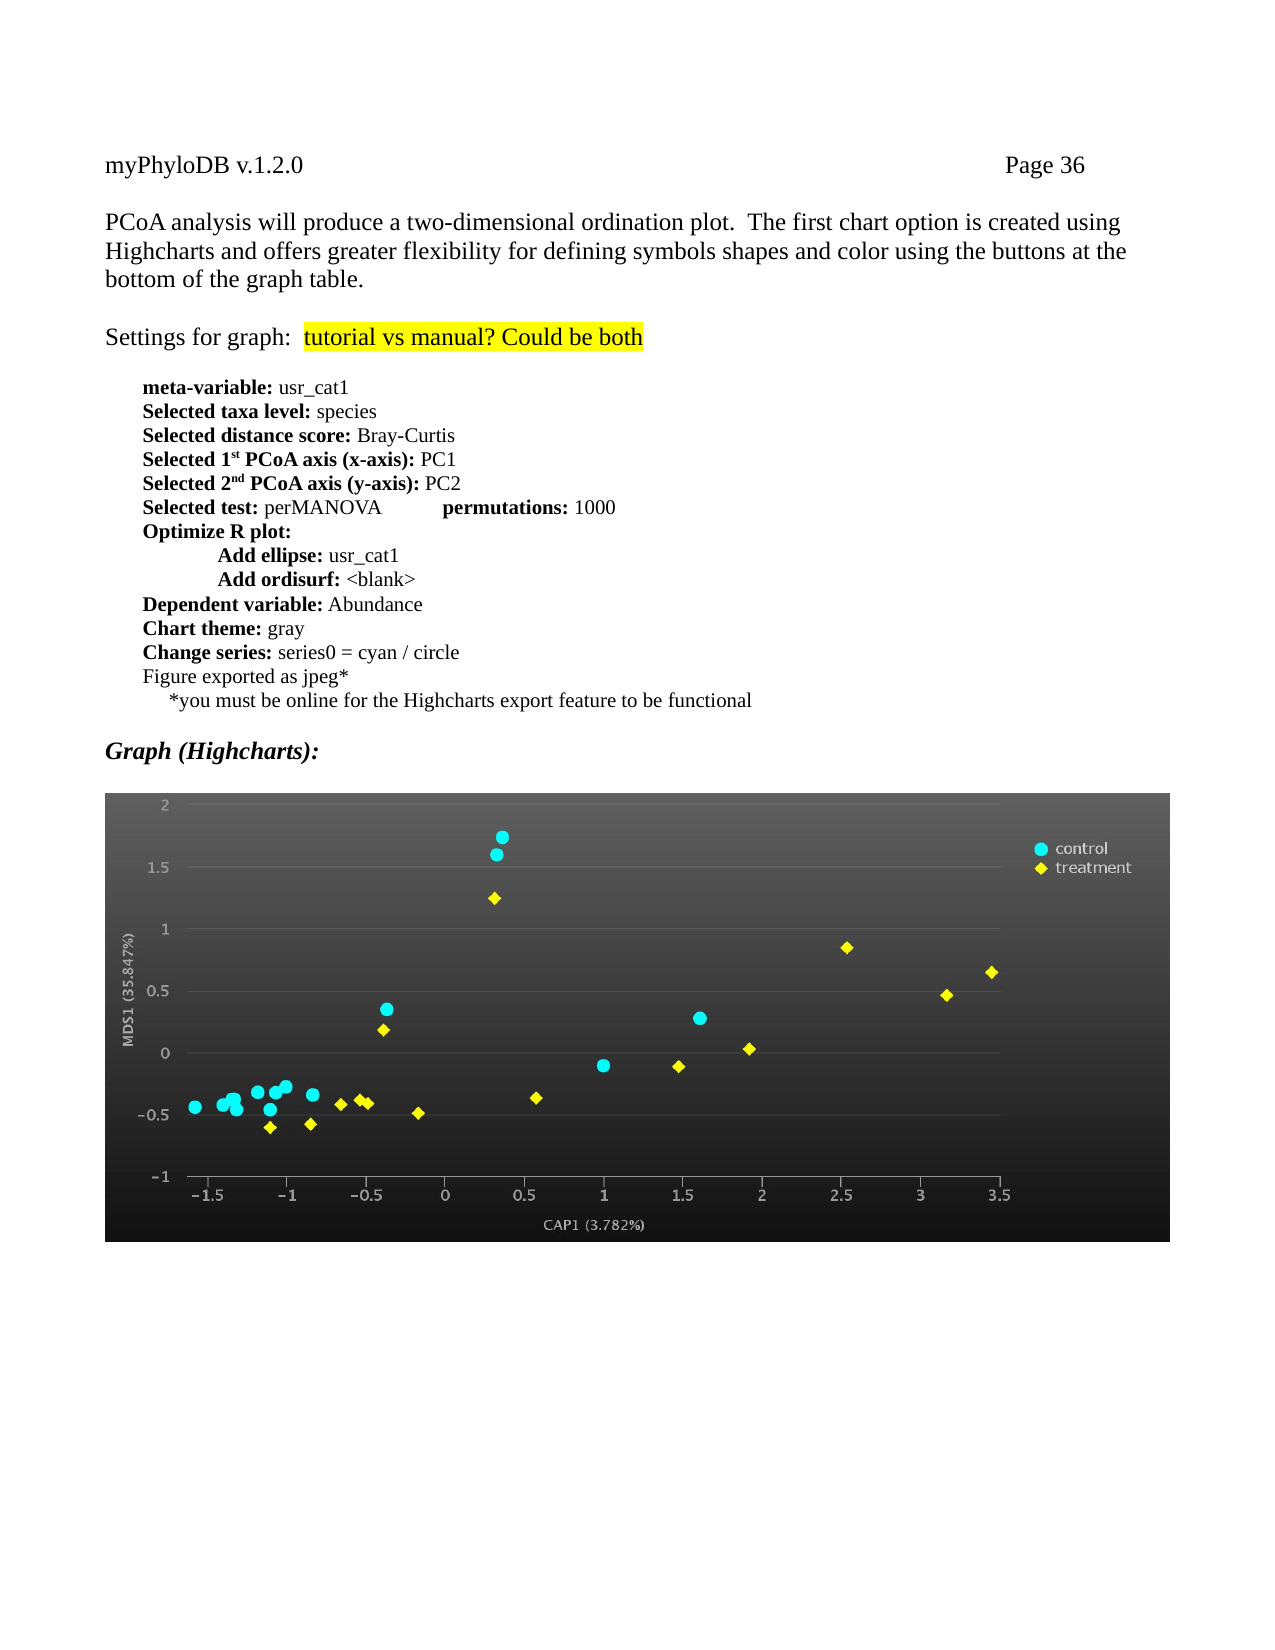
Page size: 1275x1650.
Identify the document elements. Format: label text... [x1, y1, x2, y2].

text *you must be online for the Highcharts export feature to be functional [142, 688, 1170, 712]
picture [105, 793, 1170, 1242]
text Optimize R plot: [142, 519, 1170, 543]
text Selected taxa level: species [142, 399, 1170, 423]
text PCoA analysis will produce a two-dimensional ordination plot. The first chart option is created using Highcharts and offers greater flexibility for defining symbols shapes and color using the buttons at the bottom of the graph table. [105, 207, 1170, 293]
text Graph (Highcharts): [105, 736, 1170, 764]
text Selected 1st PCoA axis (x-axis): PC1 [142, 447, 1170, 471]
text Selected distance score: Bray-Curtis [142, 423, 1170, 447]
text Selected 2nd PCoA axis (y-axis): PC2 [142, 471, 1170, 495]
text Chart theme: gray [142, 616, 1170, 639]
text Settings for graph: tutorial vs manual? Could be both [105, 322, 1170, 351]
text meta-variable: usr_cat1 [142, 375, 1170, 399]
text Change series: series0 = cyan / circle [142, 639, 1170, 664]
text Selected test: perMANOVA permutations: 1000 [142, 495, 1170, 519]
text Add ellipse: usr_cat1 [142, 543, 1170, 567]
text Dependent variable: Abundance [142, 591, 1170, 616]
text Figure exported as jpeg* [142, 664, 1170, 688]
text Add ordisurf: <blank> [142, 567, 1170, 591]
